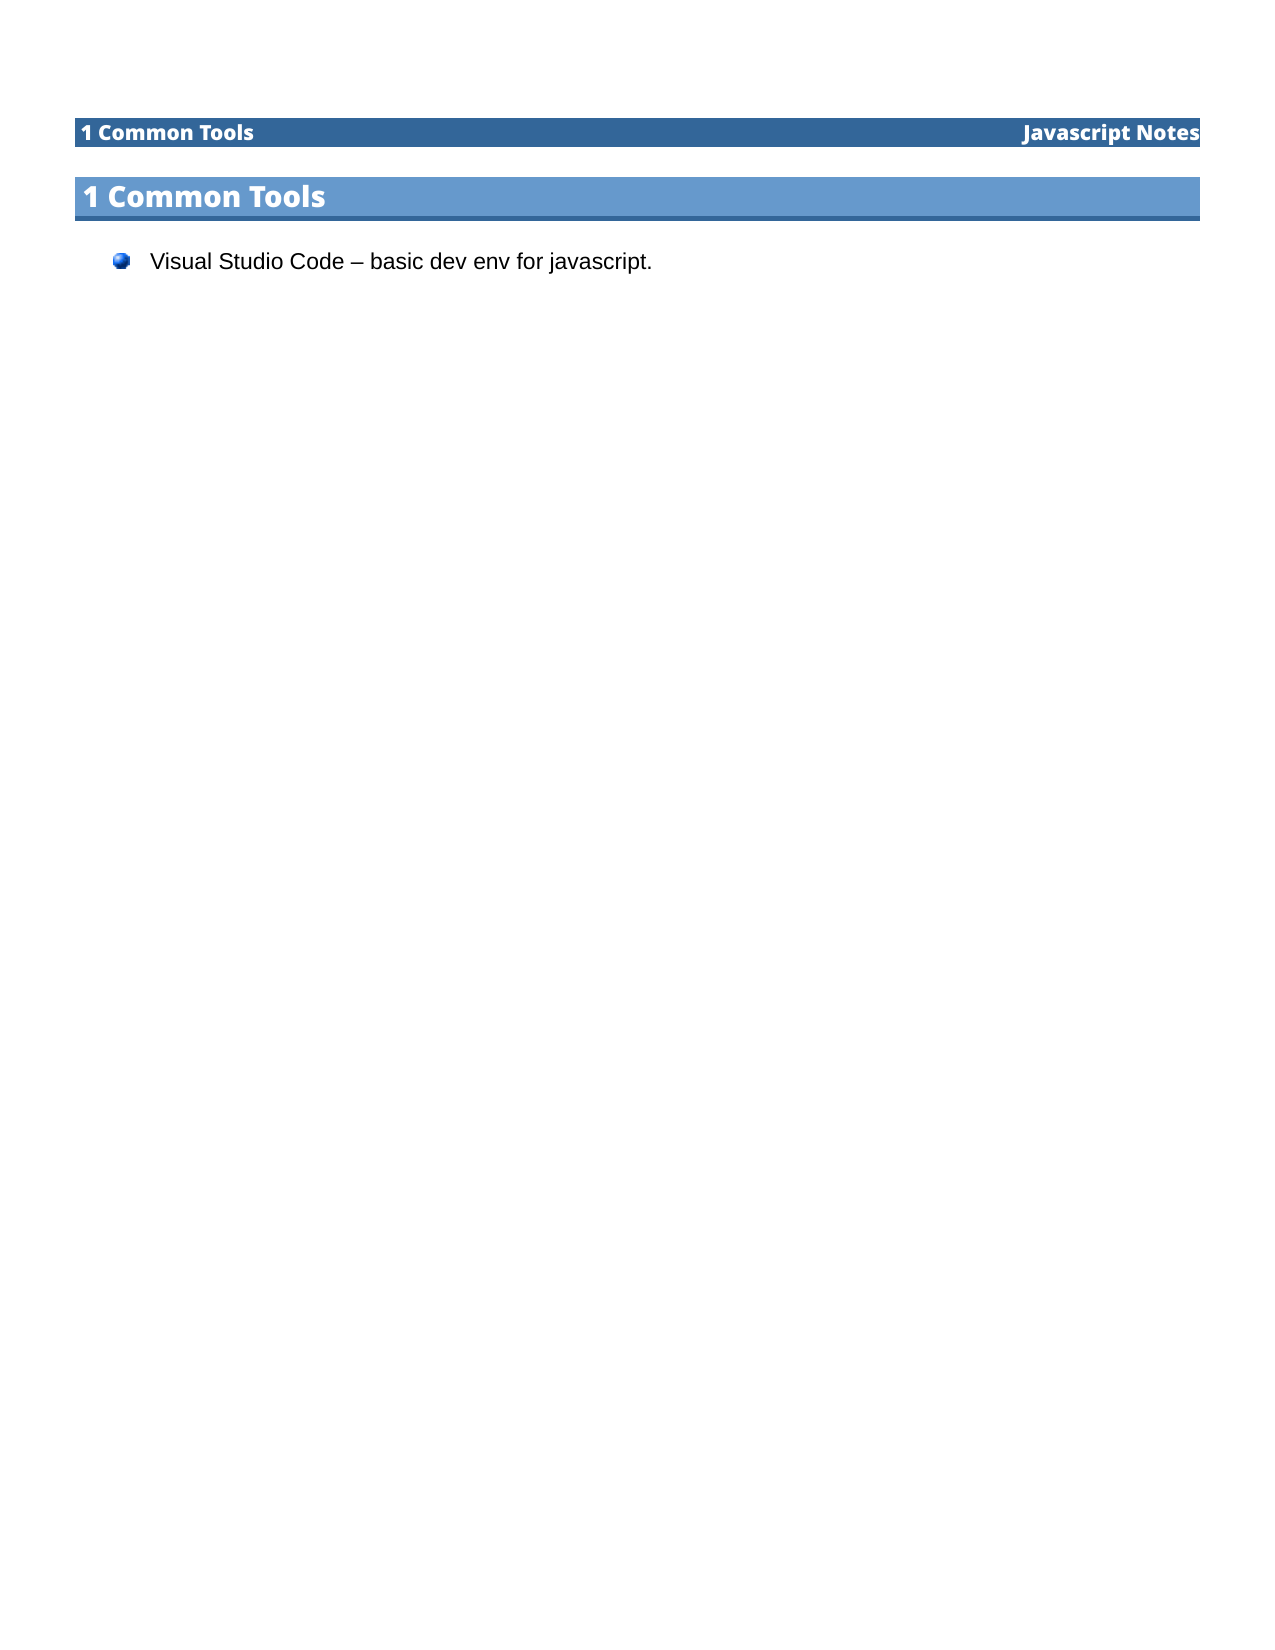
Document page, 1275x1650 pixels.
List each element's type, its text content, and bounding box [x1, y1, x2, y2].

picture [113, 253, 130, 269]
subtitle Common Tools [75, 177, 1200, 216]
list Visual Studio Code – basic dev env for javascript. [112, 248, 1200, 274]
